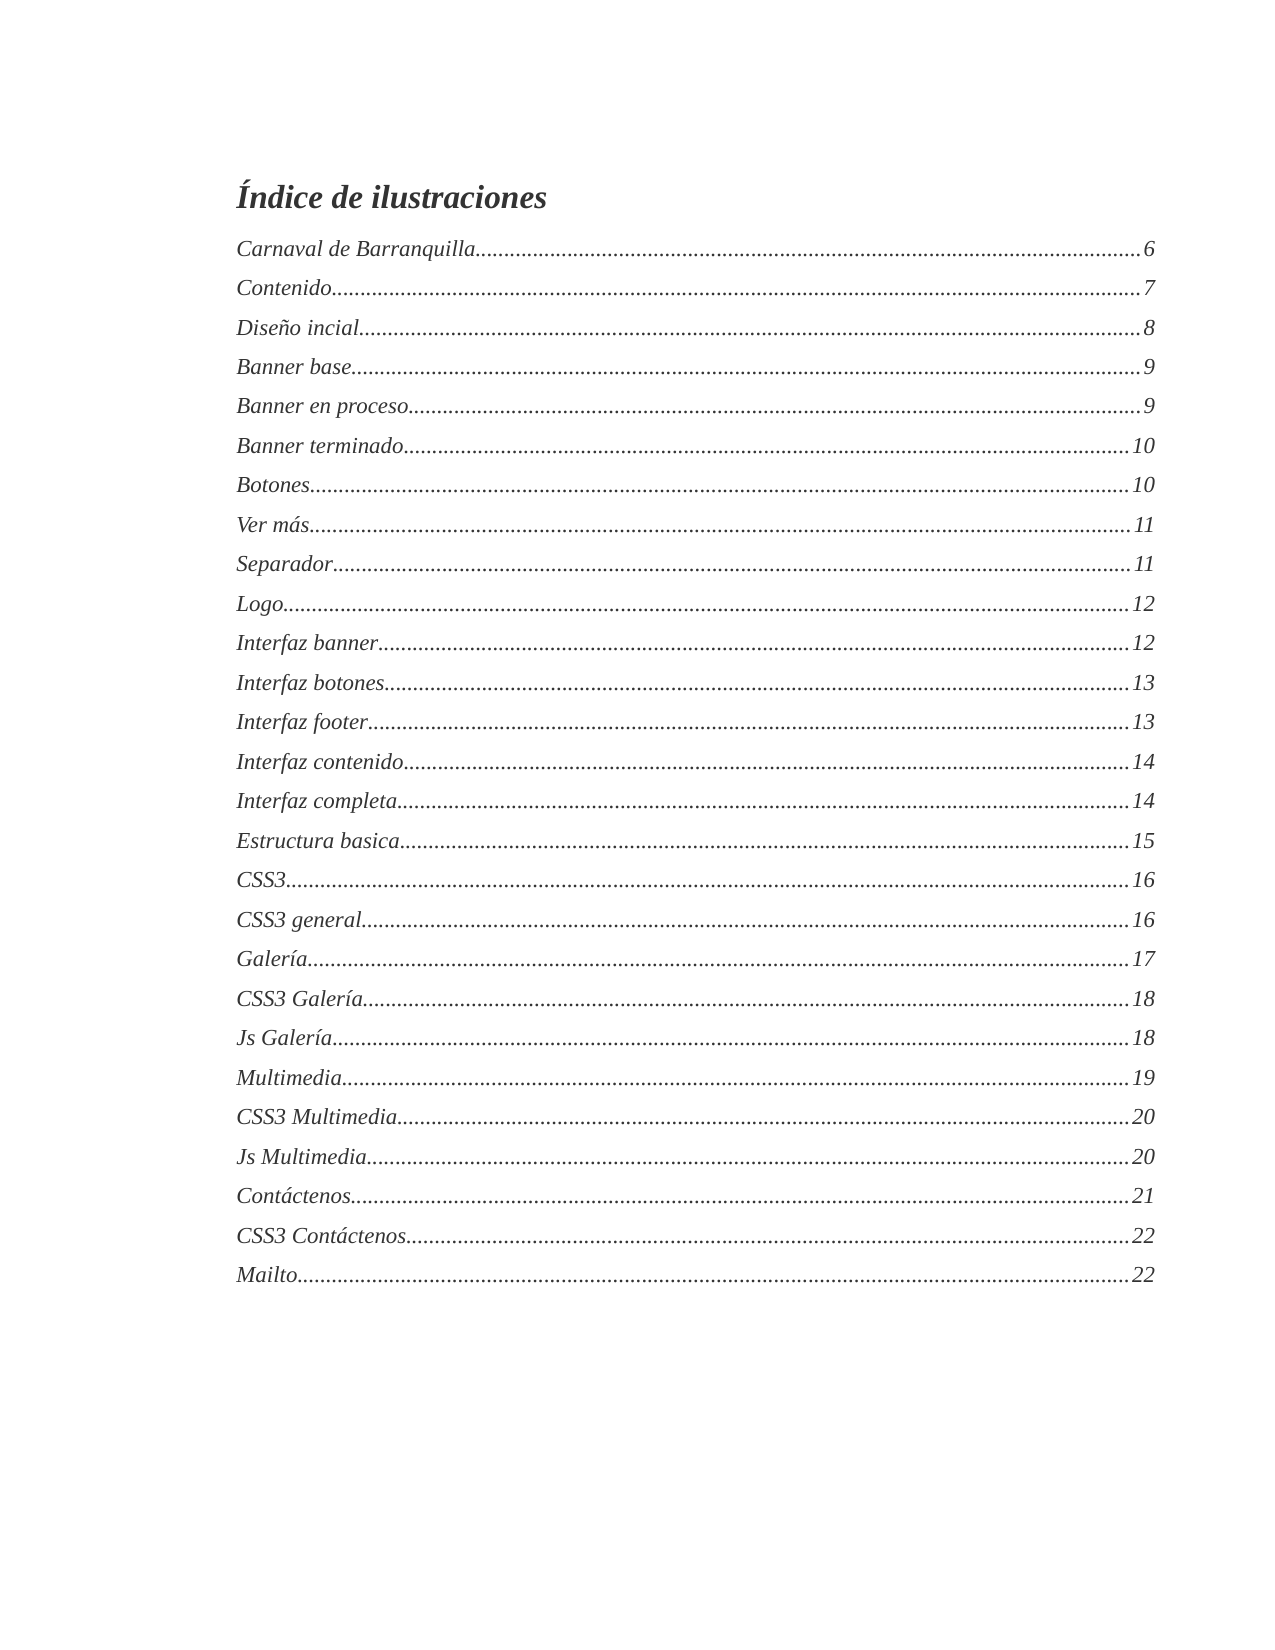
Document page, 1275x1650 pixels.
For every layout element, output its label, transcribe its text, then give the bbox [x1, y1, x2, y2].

text Interfaz contenido 14 [236, 748, 1157, 774]
text CSS3 16 [236, 866, 1157, 893]
text CSS3 general 16 [236, 906, 1157, 932]
text Interfaz footer 13 [236, 708, 1157, 735]
text Banner terminado 10 [236, 432, 1157, 458]
text Banner en proceso 9 [236, 393, 1157, 419]
text Contenido 7 [236, 274, 1157, 301]
text Separador 11 [236, 551, 1157, 577]
text Banner base 9 [236, 353, 1157, 379]
text CSS3 Multimedia 20 [236, 1103, 1157, 1129]
subtitle Índice de ilustraciones [236, 177, 1157, 216]
text Galería 17 [236, 945, 1157, 972]
text Estructura basica 15 [236, 827, 1157, 853]
text Botones 10 [236, 472, 1157, 498]
text Diseño incial 8 [236, 314, 1157, 340]
text CSS3 Contáctenos 22 [236, 1222, 1157, 1248]
text Ver más 11 [236, 511, 1157, 537]
text Contáctenos 21 [236, 1182, 1157, 1208]
text Mailto 22 [236, 1261, 1157, 1287]
text Js Multimedia 20 [236, 1143, 1157, 1169]
text Logo 12 [236, 590, 1157, 616]
text Js Galería 18 [236, 1024, 1157, 1051]
text Interfaz botones 13 [236, 669, 1157, 695]
text Multimedia 19 [236, 1064, 1157, 1090]
text Interfaz banner 12 [236, 629, 1157, 656]
text CSS3 Galería 18 [236, 985, 1157, 1011]
text Interfaz completa 14 [236, 787, 1157, 814]
text Carnaval de Barranquilla 6 [236, 235, 1157, 261]
